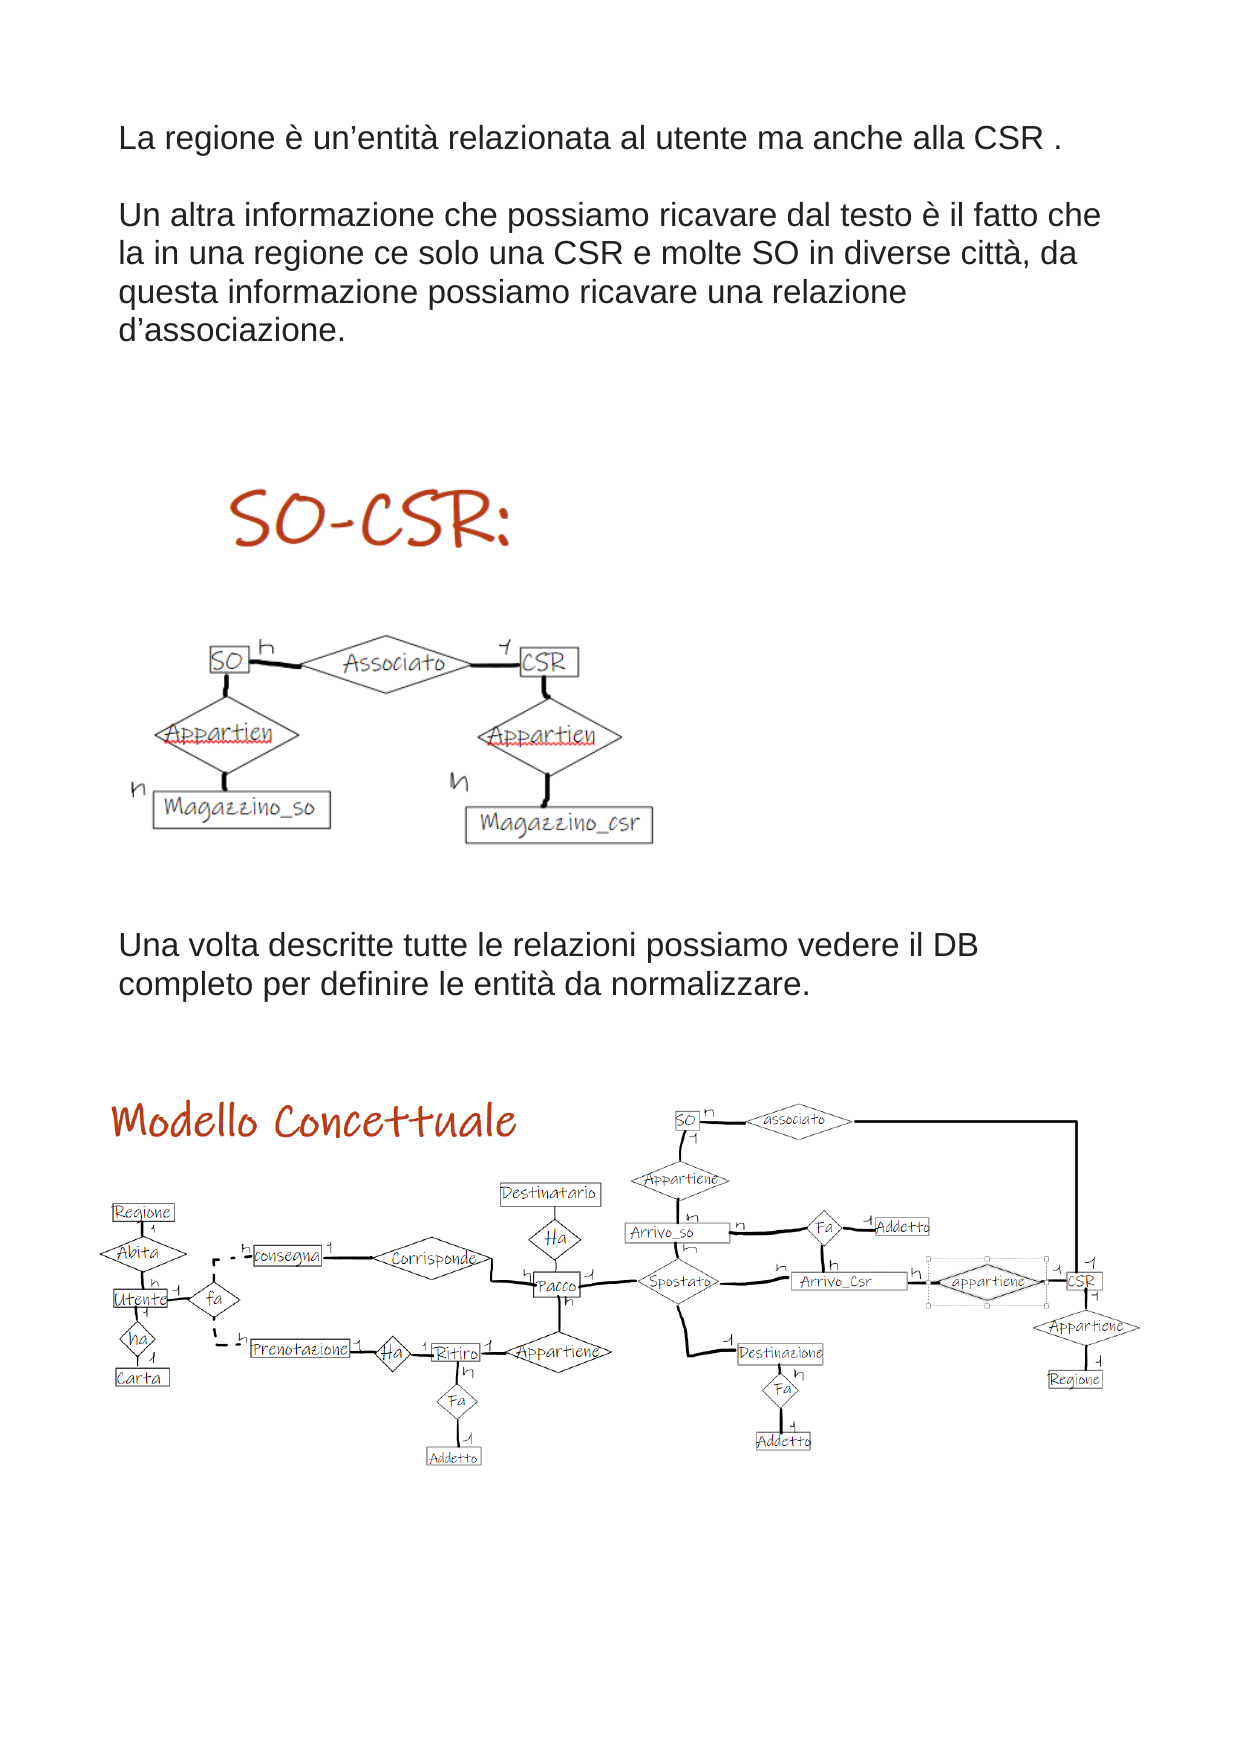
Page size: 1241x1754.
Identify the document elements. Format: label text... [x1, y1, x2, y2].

text La regione è un’entità relazionata al utente ma anche alla CSR . [118, 118, 1122, 157]
text Un altra informazione che possiamo ricavare dal testo è il fatto che la in una regione ce solo una CSR e molte SO in diverse città, da questa informazione possiamo ricavare una relazione d’associazione. [118, 195, 1122, 349]
picture [116, 455, 717, 907]
picture [97, 1087, 1143, 1474]
text Una volta descritte tutte le relazioni possiamo vedere il DB completo per definire le entità da normalizzare. [118, 925, 1122, 1002]
